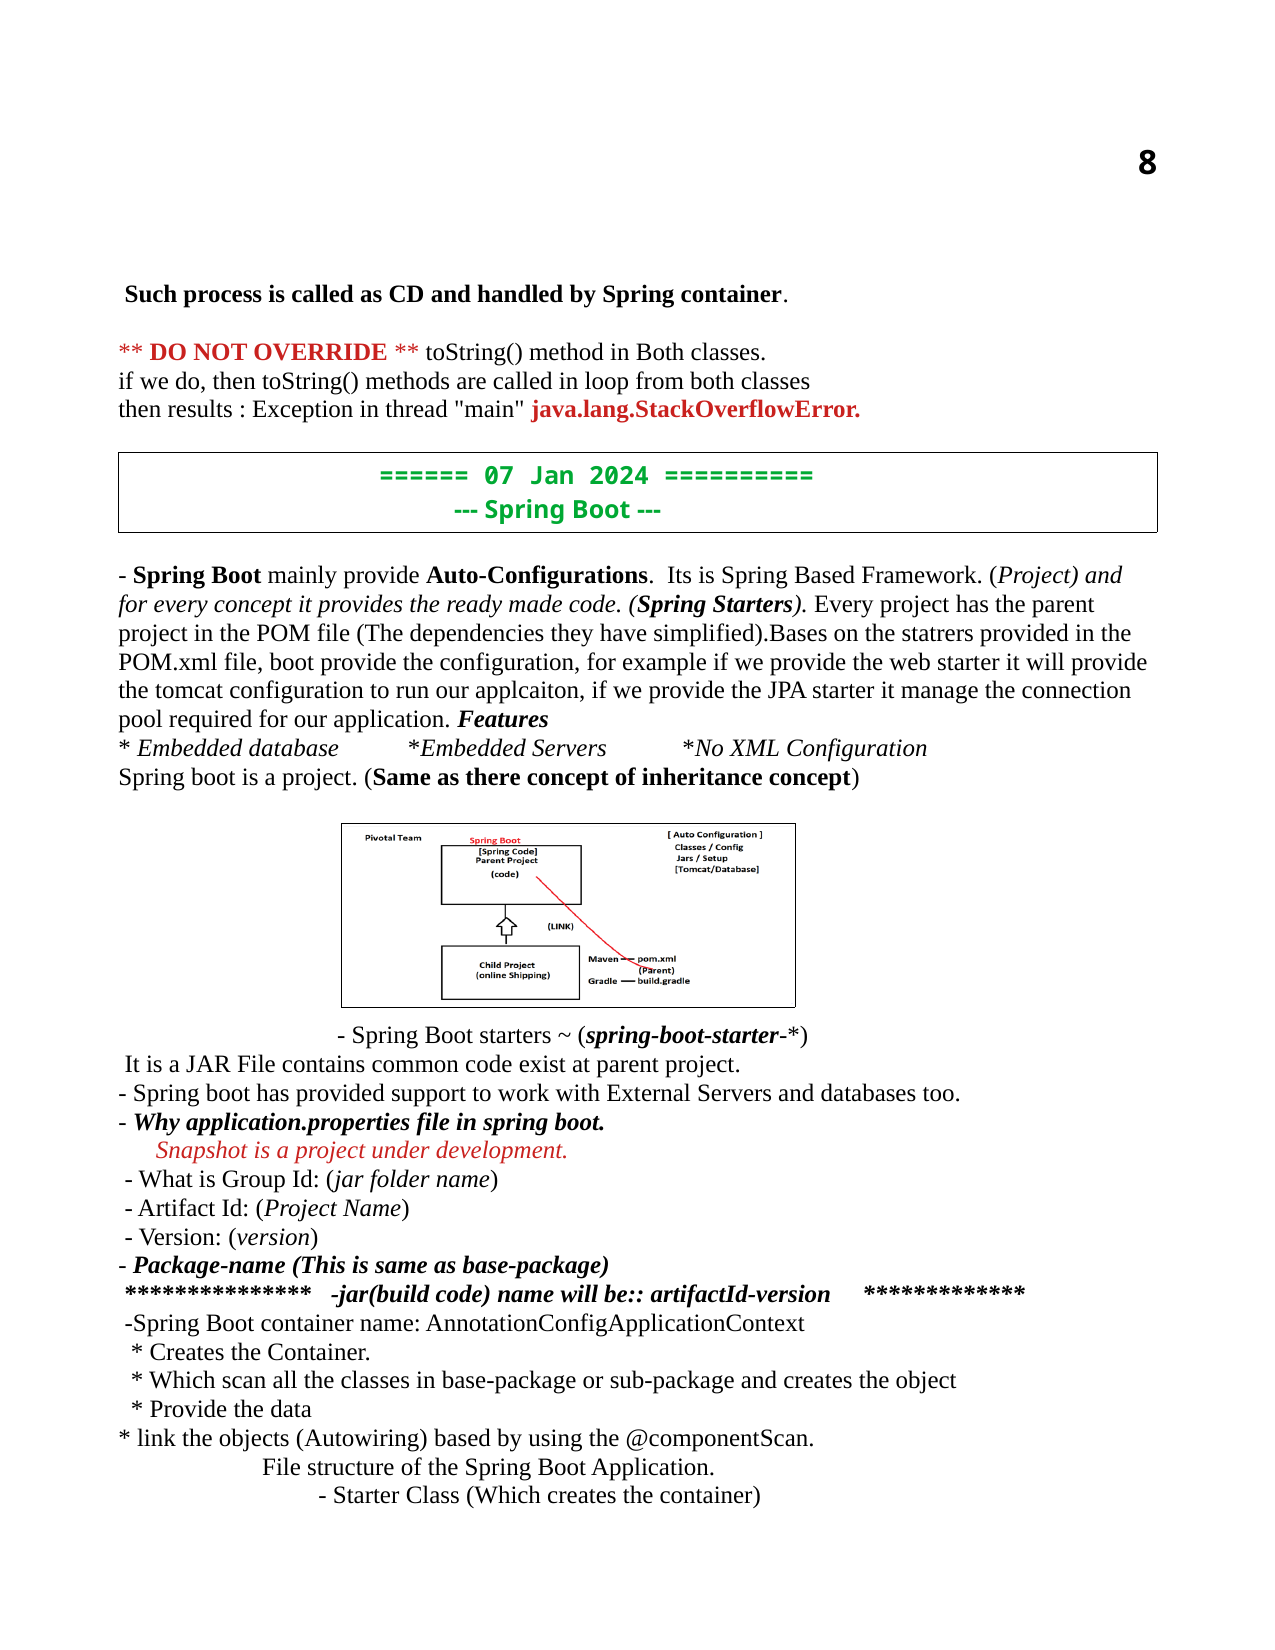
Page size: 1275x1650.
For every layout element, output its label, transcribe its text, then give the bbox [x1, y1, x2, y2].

text * Embedded database *Embedded Servers *No XML Configuration [118, 733, 1157, 762]
table_header ====== 07 Jan 2024 ========== --- Spring Boot --- [119, 453, 1157, 532]
text then results : Exception in thread "main" java.lang.StackOverflowError. [118, 394, 1157, 423]
text - Package-name (This is same as base-package) *************** -jar(build code) name will be:: artifactId-version ************* -Spring Boot container name: AnnotationConfigApplicationContext * Creates the Container. [118, 1251, 1157, 1366]
text Spring boot is a project. (Same as there concept of inheritance concept) [118, 762, 1157, 791]
text * Which scan all the classes in base-package or sub-package and creates the object [118, 1366, 1157, 1394]
text Such process is called as CD and handled by Spring container. [118, 279, 1157, 308]
text * link the objects (Autowiring) based by using the @componentScan. [118, 1423, 1157, 1452]
text ** DO NOT OVERRIDE ** toString() method in Both classes. [118, 337, 1157, 366]
text - Spring Boot starters ~ (spring-boot-starter-*) It is a JAR File contains common code exist at parent project. [118, 1021, 1157, 1078]
text if we do, then toString() methods are called in loop from both classes [118, 366, 1157, 394]
text Snapshot is a project under development. - What is Group Id: (jar folder name) - Artifact Id: (Project Name) - Version: (version) [118, 1136, 1157, 1251]
text * Provide the data [118, 1394, 1157, 1423]
text - Starter Class (Which creates the container) [118, 1481, 1157, 1509]
text - Spring boot has provided support to work with External Servers and databases too. - Why application.properties file in spring boot. [118, 1078, 1157, 1136]
picture [344, 826, 793, 1004]
text - Spring Boot mainly provide Auto-Configurations. Its is Spring Based Framework. (Project) and for every concept it provides the ready made code. (Spring Starters). Every project has the parent project in the POM file (The dependencies they have simplified).Bases on the statrers provided in the POM.xml file, boot provide the configuration, for example if we provide the web starter it will provide the tomcat configuration to run our applcaiton, if we provide the JPA starter it manage the connection pool required for our application. Features [118, 561, 1157, 733]
text File structure of the Spring Boot Application. [118, 1452, 1157, 1481]
